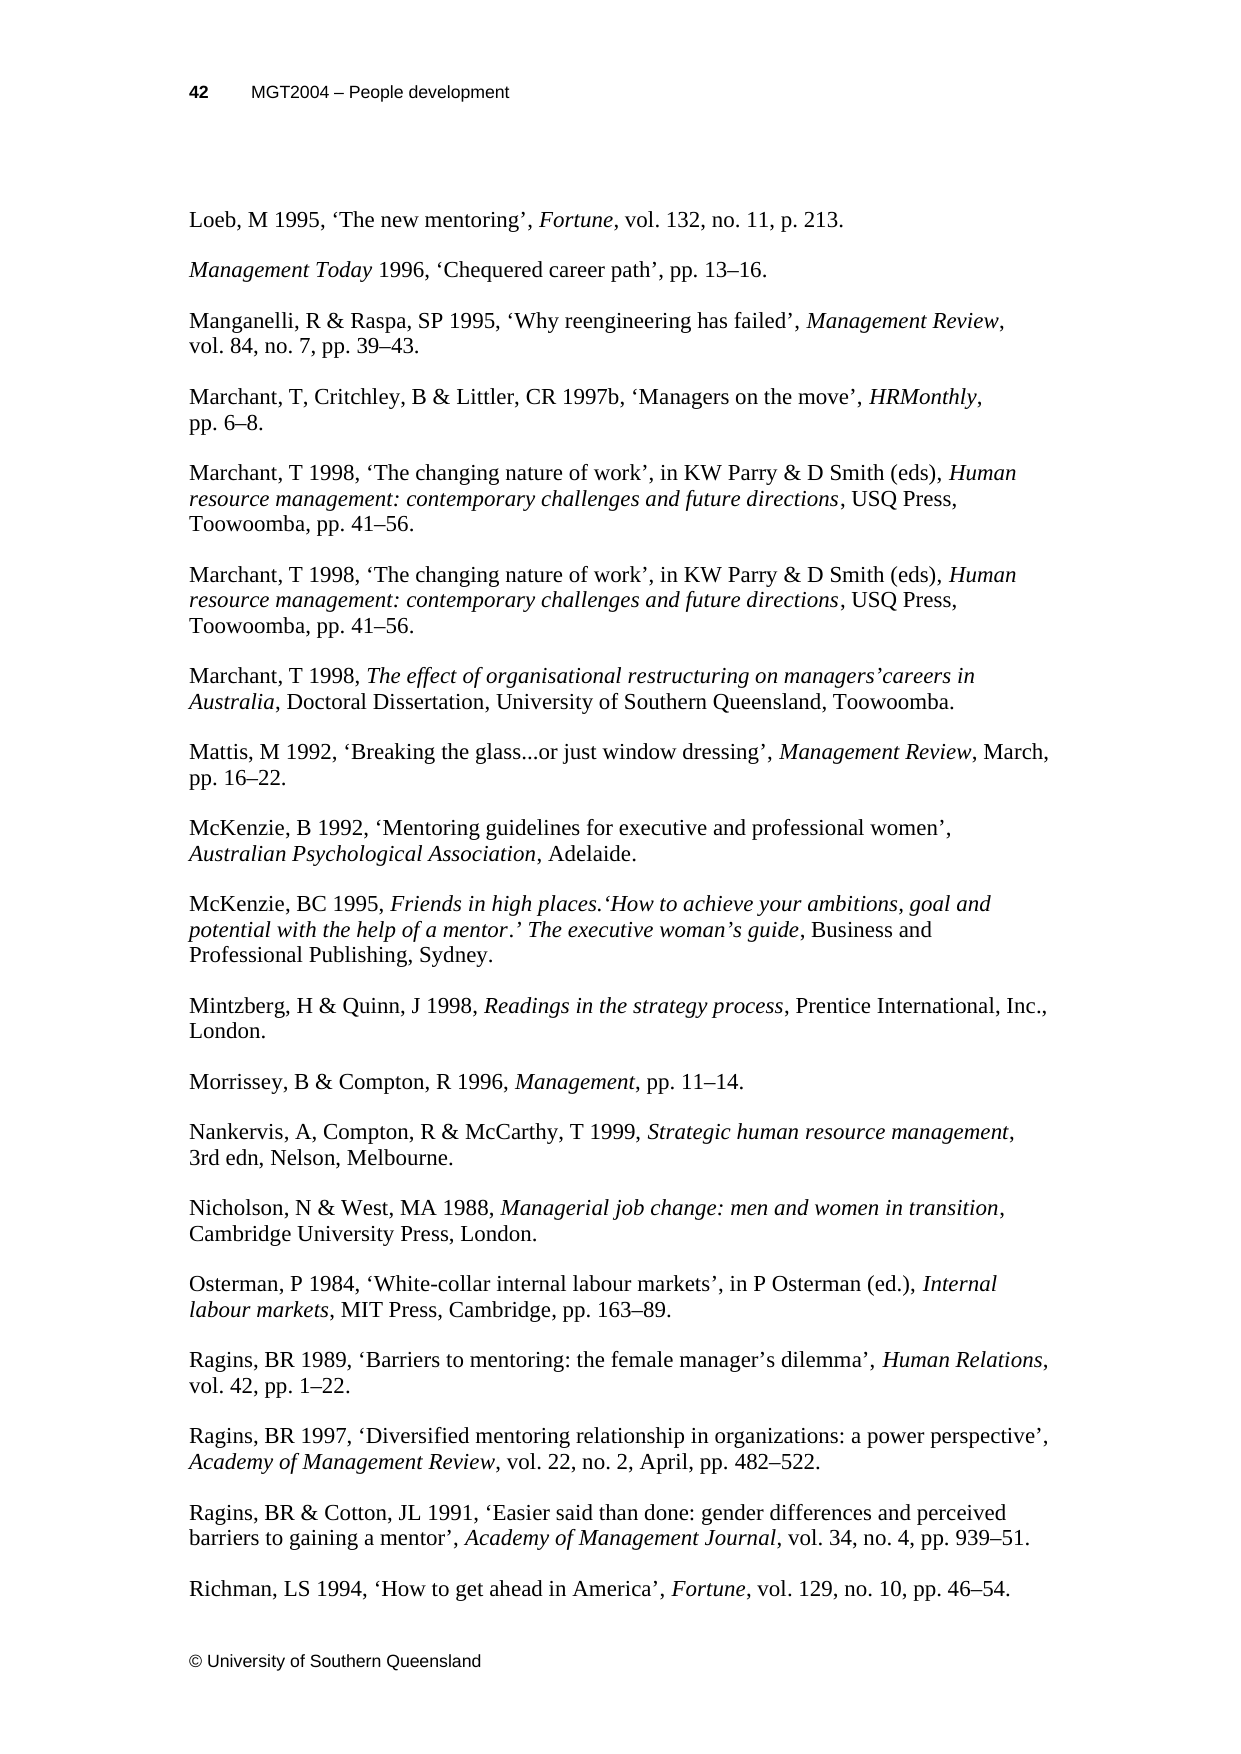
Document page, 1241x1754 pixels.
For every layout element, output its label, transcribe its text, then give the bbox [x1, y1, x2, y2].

text Ragins, BR 1989, ‘Barriers to mentoring: the female manager’s dilemma’, Human Relations, vol. 42, pp. 1–22. [189, 1347, 1051, 1398]
text Marchant, T 1998, ‘The changing nature of work’, in KW Parry & D Smith (eds), Human resource management: contemporary challenges and future directions, USQ Press, Toowoomba, pp. 41–56. [189, 460, 1051, 536]
text Nicholson, N & West, MA 1988, Managerial job change: men and women in transition, Cambridge University Press, London. [189, 1195, 1051, 1246]
text Marchant, T 1998, ‘The changing nature of work’, in KW Parry & D Smith (eds), Human resource management: contemporary challenges and future directions, USQ Press, Toowoomba, pp. 41–56. [189, 561, 1051, 638]
text Manganelli, R & Raspa, SP 1995, ‘Why reengineering has failed’, Management Review, vol. 84, no. 7, pp. 39–43. [189, 308, 1051, 359]
text Mattis, M 1992, ‘Breaking the glass...or just window dressing’, Management Review, March, pp. 16–22. [189, 739, 1051, 790]
text Nankervis, A, Compton, R & McCarthy, T 1999, Strategic human resource management, 3rd edn, Nelson, Melbourne. [189, 1119, 1051, 1170]
text Osterman, P 1984, ‘White-collar internal labour markets’, in P Osterman (ed.), Internal labour markets, MIT Press, Cambridge, pp. 163–89. [189, 1271, 1051, 1322]
text Morrissey, B & Compton, R 1996, Management, pp. 11–14. [189, 1069, 1051, 1094]
text Marchant, T, Critchley, B & Littler, CR 1997b, ‘Managers on the move’, HRMonthly, pp. 6–8. [189, 384, 1051, 435]
text Marchant, T 1998, The effect of organisational restructuring on managers’careers in Australia, Doctoral Dissertation, University of Southern Queensland, Toowoomba. [189, 663, 1051, 714]
text Loeb, M 1995, ‘The new mentoring’, Fortune, vol. 132, no. 11, p. 213. [189, 207, 1051, 232]
text McKenzie, B 1992, ‘Mentoring guidelines for executive and professional women’, Australian Psychological Association, Adelaide. [189, 815, 1051, 866]
text Richman, LS 1994, ‘How to get ahead in America’, Fortune, vol. 129, no. 10, pp. 46–54. [189, 1576, 1051, 1601]
text Ragins, BR & Cotton, JL 1991, ‘Easier said than done: gender differences and perceived barriers to gaining a mentor’, Academy of Management Journal, vol. 34, no. 4, pp. 939–51. [189, 1499, 1051, 1551]
text Ragins, BR 1997, ‘Diversified mentoring relationship in organizations: a power perspective’, Academy of Management Review, vol. 22, no. 2, April, pp. 482–522. [189, 1423, 1051, 1474]
text McKenzie, BC 1995, Friends in high places.‘How to achieve your ambitions, goal and potential with the help of a mentor.’ The executive woman’s guide, Business and Professional Publishing, Sydney. [189, 891, 1051, 968]
text Management Today 1996, ‘Chequered career path’, pp. 13–16. [189, 257, 1051, 283]
text Mintzberg, H & Quinn, J 1998, Readings in the strategy process, Prentice International, Inc., London. [189, 993, 1051, 1044]
